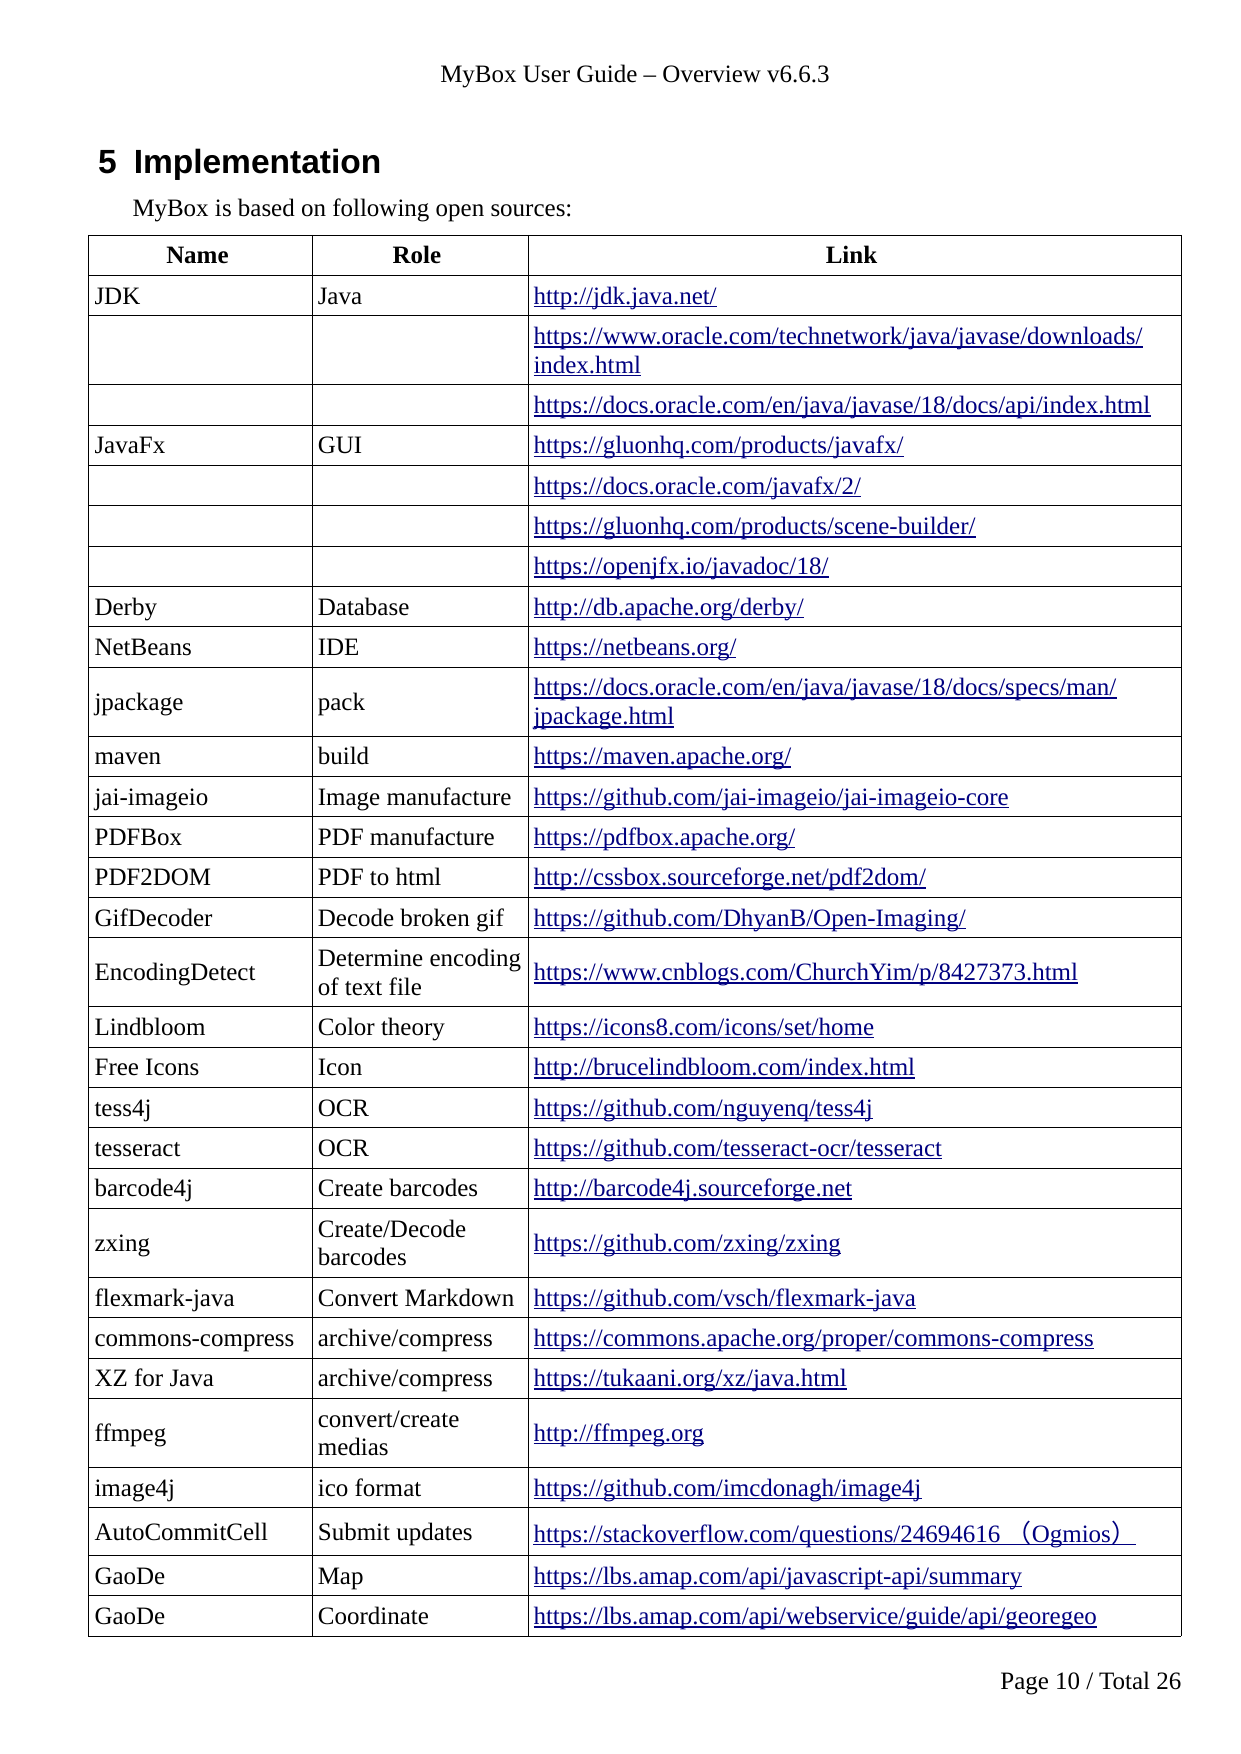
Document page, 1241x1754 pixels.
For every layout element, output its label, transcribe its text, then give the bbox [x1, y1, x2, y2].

table_cell http://cssbox.sourceforge.net/pdf2dom/ [529, 858, 1181, 897]
table_cell jai-imageio [89, 777, 312, 816]
table_header Name [89, 236, 312, 275]
table_cell https://github.com/tesseract-ocr/tesseract [529, 1128, 1181, 1167]
table_cell https://lbs.amap.com/api/webservice/guide/api/georegeo [529, 1596, 1181, 1636]
table_cell Lindbloom [89, 1007, 312, 1047]
table_cell OCR [313, 1088, 528, 1127]
table_cell convert/create medias [313, 1399, 528, 1467]
table_cell [89, 316, 312, 384]
table_cell https://stackoverflow.com/questions/24694616 （Ogmios） [529, 1508, 1181, 1555]
table_cell PDF to html [313, 858, 528, 897]
table_cell Derby [89, 587, 312, 626]
table_cell JDK [89, 276, 312, 315]
table_cell [313, 547, 528, 586]
table_cell Coordinate [313, 1596, 528, 1636]
table_cell https://netbeans.org/ [529, 627, 1181, 667]
table_cell Decode broken gif [313, 898, 528, 937]
table_cell http://jdk.java.net/ [529, 276, 1181, 315]
table_cell https://github.com/zxing/zxing [529, 1209, 1181, 1277]
table_cell https://github.com/imcdonagh/image4j [529, 1468, 1181, 1507]
table_cell build [313, 737, 528, 776]
table_cell OCR [313, 1128, 528, 1167]
table_cell GaoDe [89, 1556, 312, 1595]
table_cell [313, 506, 528, 546]
table_cell https://pdfbox.apache.org/ [529, 817, 1181, 857]
table_cell https://github.com/nguyenq/tess4j [529, 1088, 1181, 1127]
table_cell Java [313, 276, 528, 315]
table_cell XZ for Java [89, 1359, 312, 1398]
table_cell zxing [89, 1209, 312, 1277]
table_cell https://commons.apache.org/proper/commons-compress [529, 1318, 1181, 1357]
table_cell ffmpeg [89, 1399, 312, 1467]
table_cell Create/Decode barcodes [313, 1209, 528, 1277]
table_cell ico format [313, 1468, 528, 1507]
table_cell https://docs.oracle.com/en/java/javase/18/docs/specs/man/jpackage.html [529, 668, 1181, 736]
table_cell [89, 547, 312, 586]
table_cell http://db.apache.org/derby/ [529, 587, 1181, 626]
table_cell [313, 385, 528, 425]
table_cell Icon [313, 1048, 528, 1087]
table_cell GaoDe [89, 1596, 312, 1636]
table_cell https://github.com/DhyanB/Open-Imaging/ [529, 898, 1181, 937]
table_cell https://gluonhq.com/products/scene-builder/ [529, 506, 1181, 546]
table_cell JavaFx [89, 426, 312, 465]
table_cell Create barcodes [313, 1169, 528, 1208]
table_cell maven [89, 737, 312, 776]
table_cell PDF manufacture [313, 817, 528, 857]
table_cell [89, 466, 312, 505]
table_header Role [313, 236, 528, 275]
table_cell GifDecoder [89, 898, 312, 937]
table_cell http://barcode4j.sourceforge.net [529, 1169, 1181, 1208]
table_cell PDFBox [89, 817, 312, 857]
table_cell https://github.com/jai-imageio/jai-imageio-core [529, 777, 1181, 816]
table_header Link [529, 236, 1181, 275]
table_cell AutoCommitCell [89, 1508, 312, 1555]
table_cell EncodingDetect [89, 938, 312, 1006]
table_cell Color theory [313, 1007, 528, 1047]
table_cell archive/compress [313, 1359, 528, 1398]
table_cell Determine encoding of text file [313, 938, 528, 1006]
table_cell IDE [313, 627, 528, 667]
table_cell http://ffmpeg.org [529, 1399, 1181, 1467]
table_cell commons-compress [89, 1318, 312, 1357]
table_cell tess4j [89, 1088, 312, 1127]
table_cell https://www.cnblogs.com/ChurchYim/p/8427373.html [529, 938, 1181, 1006]
table_cell https://tukaani.org/xz/java.html [529, 1359, 1181, 1398]
table_cell [313, 316, 528, 384]
table_cell https://maven.apache.org/ [529, 737, 1181, 776]
table_cell archive/compress [313, 1318, 528, 1357]
table_cell jpackage [89, 668, 312, 736]
table_cell Map [313, 1556, 528, 1595]
table_cell image4j [89, 1468, 312, 1507]
table_cell Database [313, 587, 528, 626]
table_cell [89, 385, 312, 425]
table_cell https://github.com/vsch/flexmark-java [529, 1278, 1181, 1317]
table_cell https://icons8.com/icons/set/home [529, 1007, 1181, 1047]
table_cell tesseract [89, 1128, 312, 1167]
table_cell https://docs.oracle.com/en/java/javase/18/docs/api/index.html [529, 385, 1181, 425]
table_cell GUI [313, 426, 528, 465]
table_cell https://openjfx.io/javadoc/18/ [529, 547, 1181, 586]
table_cell https://docs.oracle.com/javafx/2/ [529, 466, 1181, 505]
table_cell http://brucelindbloom.com/index.html [529, 1048, 1181, 1087]
table_cell https://lbs.amap.com/api/javascript-api/summary [529, 1556, 1181, 1595]
table_cell Free Icons [89, 1048, 312, 1087]
table_cell Submit updates [313, 1508, 528, 1555]
table_cell PDF2DOM [89, 858, 312, 897]
table_cell flexmark-java [89, 1278, 312, 1317]
table_cell https://gluonhq.com/products/javafx/ [529, 426, 1181, 465]
table_cell [313, 466, 528, 505]
table_cell pack [313, 668, 528, 736]
table_cell https://www.oracle.com/technetwork/java/javase/downloads/index.html [529, 316, 1181, 384]
text MyBox is based on following open sources: [88, 193, 1181, 222]
table_cell [89, 506, 312, 546]
subtitle Implementation [88, 142, 1181, 181]
table_cell NetBeans [89, 627, 312, 667]
table_cell barcode4j [89, 1169, 312, 1208]
table_cell Image manufacture [313, 777, 528, 816]
table_cell Convert Markdown [313, 1278, 528, 1317]
